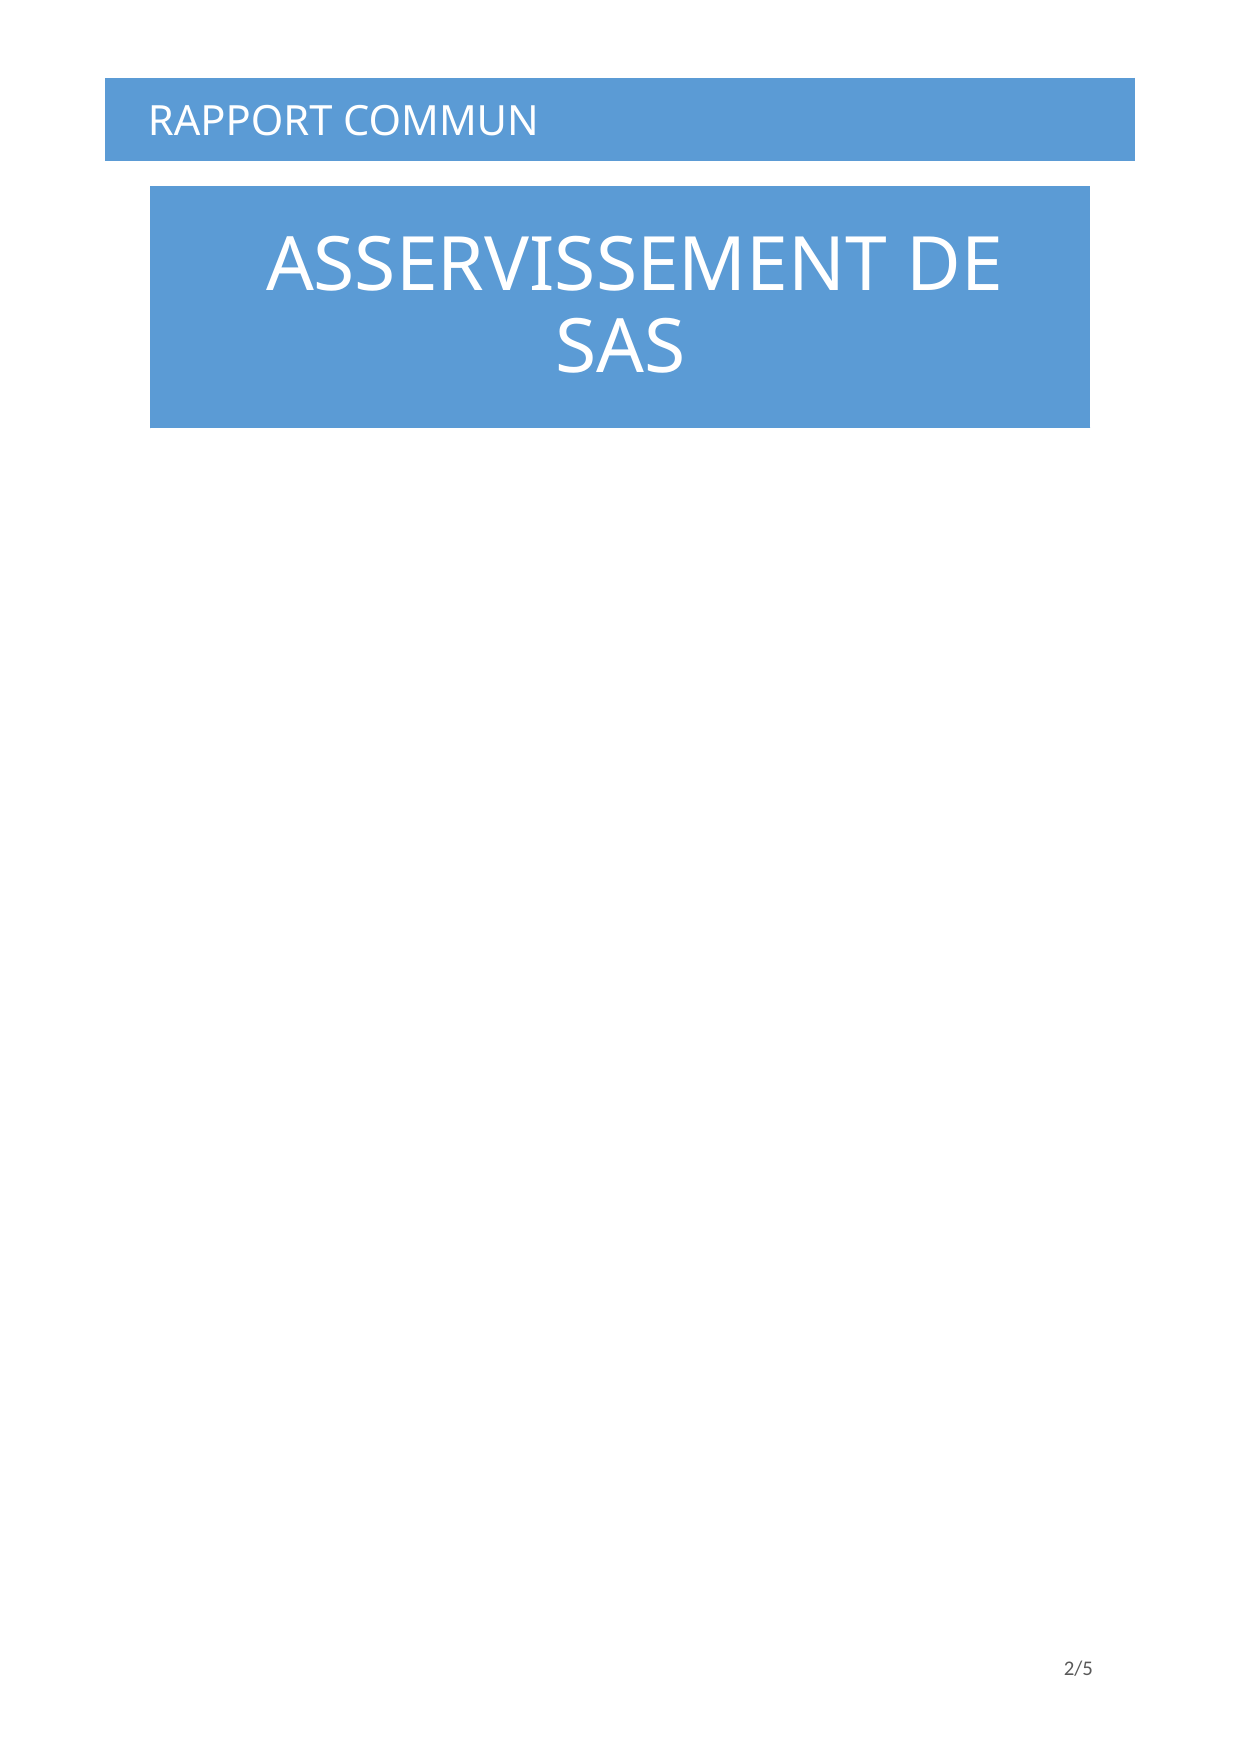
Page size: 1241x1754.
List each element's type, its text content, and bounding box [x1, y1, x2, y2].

picture [903, 161, 1115, 188]
picture [903, 55, 1115, 78]
title Asservissement de sas [151, 187, 1089, 427]
